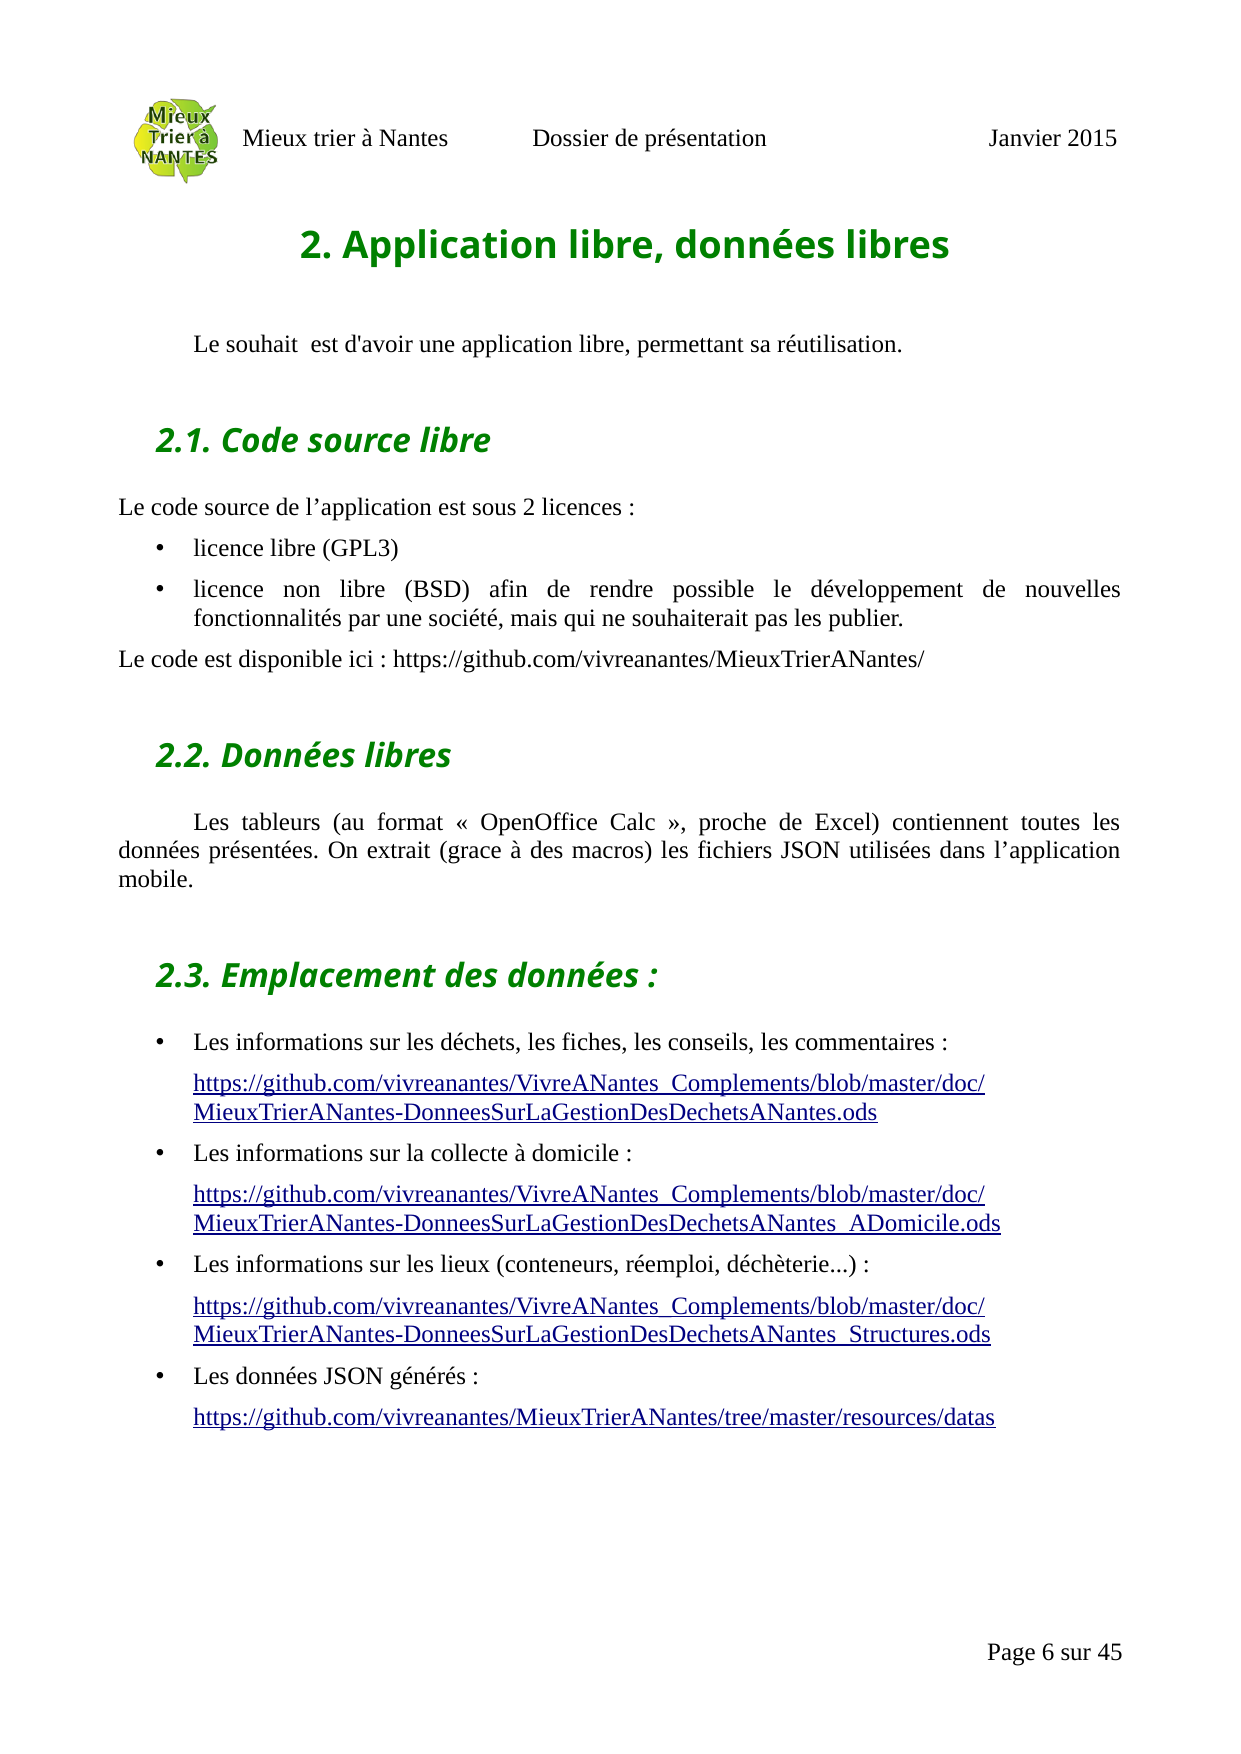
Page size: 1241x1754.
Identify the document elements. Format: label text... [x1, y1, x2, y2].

list licence libre (GPL3) [156, 533, 1122, 562]
list https://github.com/vivreanantes/VivreANantes_Complements/blob/master/doc/MieuxTrierANantes-DonneesSurLaGestionDesDechetsANantes_Structures.ods [156, 1291, 1122, 1348]
subtitle Application libre, données libres [118, 218, 1122, 270]
subtitle Données libres [148, 732, 1122, 777]
list licence non libre (BSD) afin de rendre possible le développement de nouvelles fonctionnalités par une société, mais qui ne souhaiterait pas les publier. [156, 574, 1122, 632]
picture [131, 95, 221, 185]
list Les informations sur la collecte à domicile : [156, 1138, 1122, 1167]
subtitle Code source libre [148, 417, 1122, 462]
subtitle Emplacement des données : [148, 952, 1122, 998]
text Le souhait est d'avoir une application libre, permettant sa réutilisation. [118, 329, 1122, 358]
list https://github.com/vivreanantes/MieuxTrierANantes/tree/master/resources/datas [156, 1402, 1122, 1431]
text Le code source de l’application est sous 2 licences : [118, 492, 1122, 520]
text Les tableurs (au format « OpenOffice Calc », proche de Excel) contiennent toutes les données présentées. On extrait (grace à des macros) les fichiers JSON utilisées dans l’application mobile. [118, 807, 1122, 893]
list Les informations sur les déchets, les fiches, les conseils, les commentaires : [156, 1027, 1122, 1056]
list https://github.com/vivreanantes/VivreANantes_Complements/blob/master/doc/MieuxTrierANantes-DonneesSurLaGestionDesDechetsANantes.ods [156, 1068, 1122, 1126]
text Le code est disponible ici : https://github.com/vivreanantes/MieuxTrierANantes/ [118, 644, 1122, 673]
list https://github.com/vivreanantes/VivreANantes_Complements/blob/master/doc/MieuxTrierANantes-DonneesSurLaGestionDesDechetsANantes_ADomicile.ods [156, 1179, 1122, 1237]
list Les informations sur les lieux (conteneurs, réemploi, déchèterie...) : [156, 1249, 1122, 1278]
list Les données JSON générés : [156, 1361, 1122, 1389]
